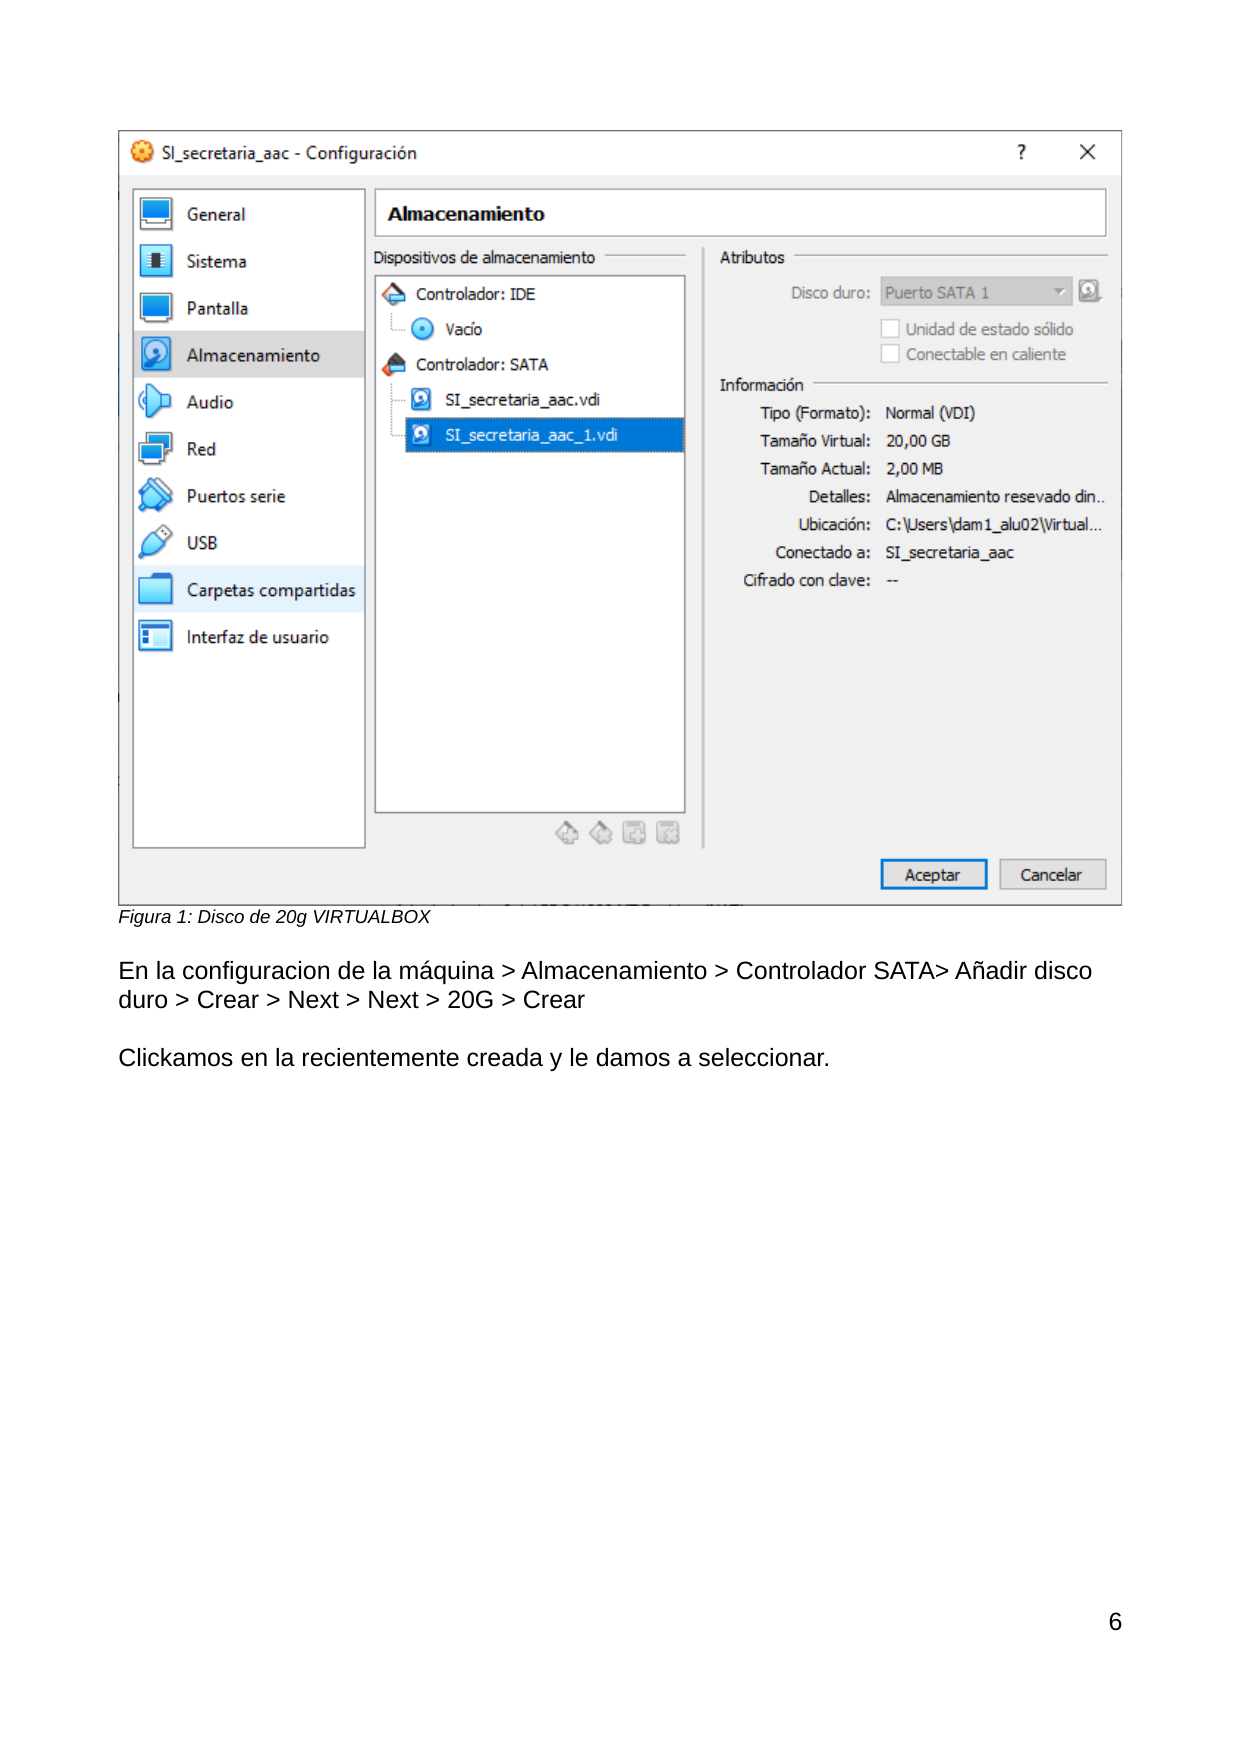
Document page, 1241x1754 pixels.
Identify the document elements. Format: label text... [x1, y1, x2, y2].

text En la configuracion de la máquina > Almacenamiento > Controlador SATA> Añadir disco duro > Crear > Next > Next > 20G > Crear [118, 956, 1122, 1014]
text Figura 1: Disco de 20g VIRTUALBOX [118, 906, 1122, 927]
text Clickamos en la recientemente creada y le damos a seleccionar. [118, 1042, 1122, 1071]
picture [118, 130, 1123, 906]
